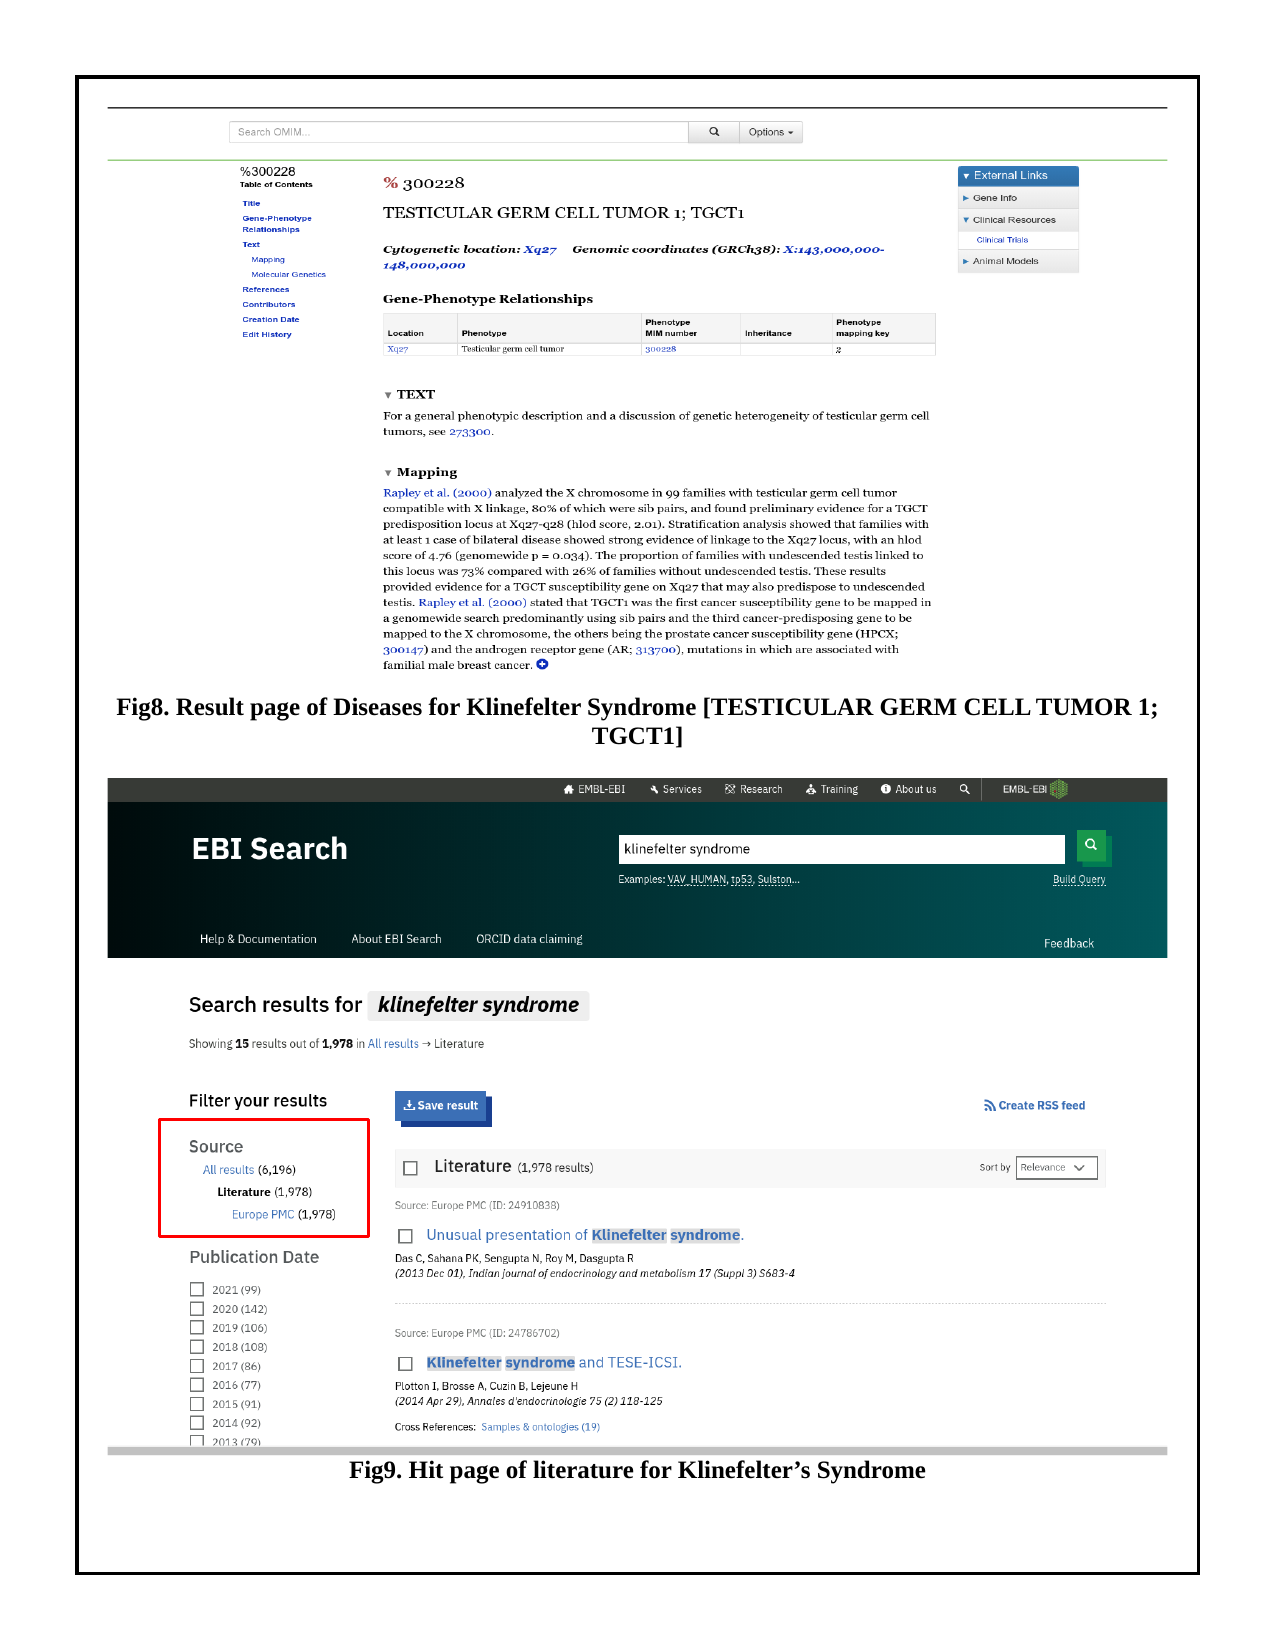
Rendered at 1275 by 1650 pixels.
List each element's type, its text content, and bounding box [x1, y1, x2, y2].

text Fig9. Hit page of literature for Klinefelter’s Syndrome [108, 1456, 1167, 1484]
picture [107, 778, 1168, 1456]
text Fig8. Result page of Diseases for Klinefelter Syndrome [TESTICULAR GERM CELL TUMOR 1; TGCT1] [108, 692, 1167, 749]
picture [107, 107, 1168, 692]
